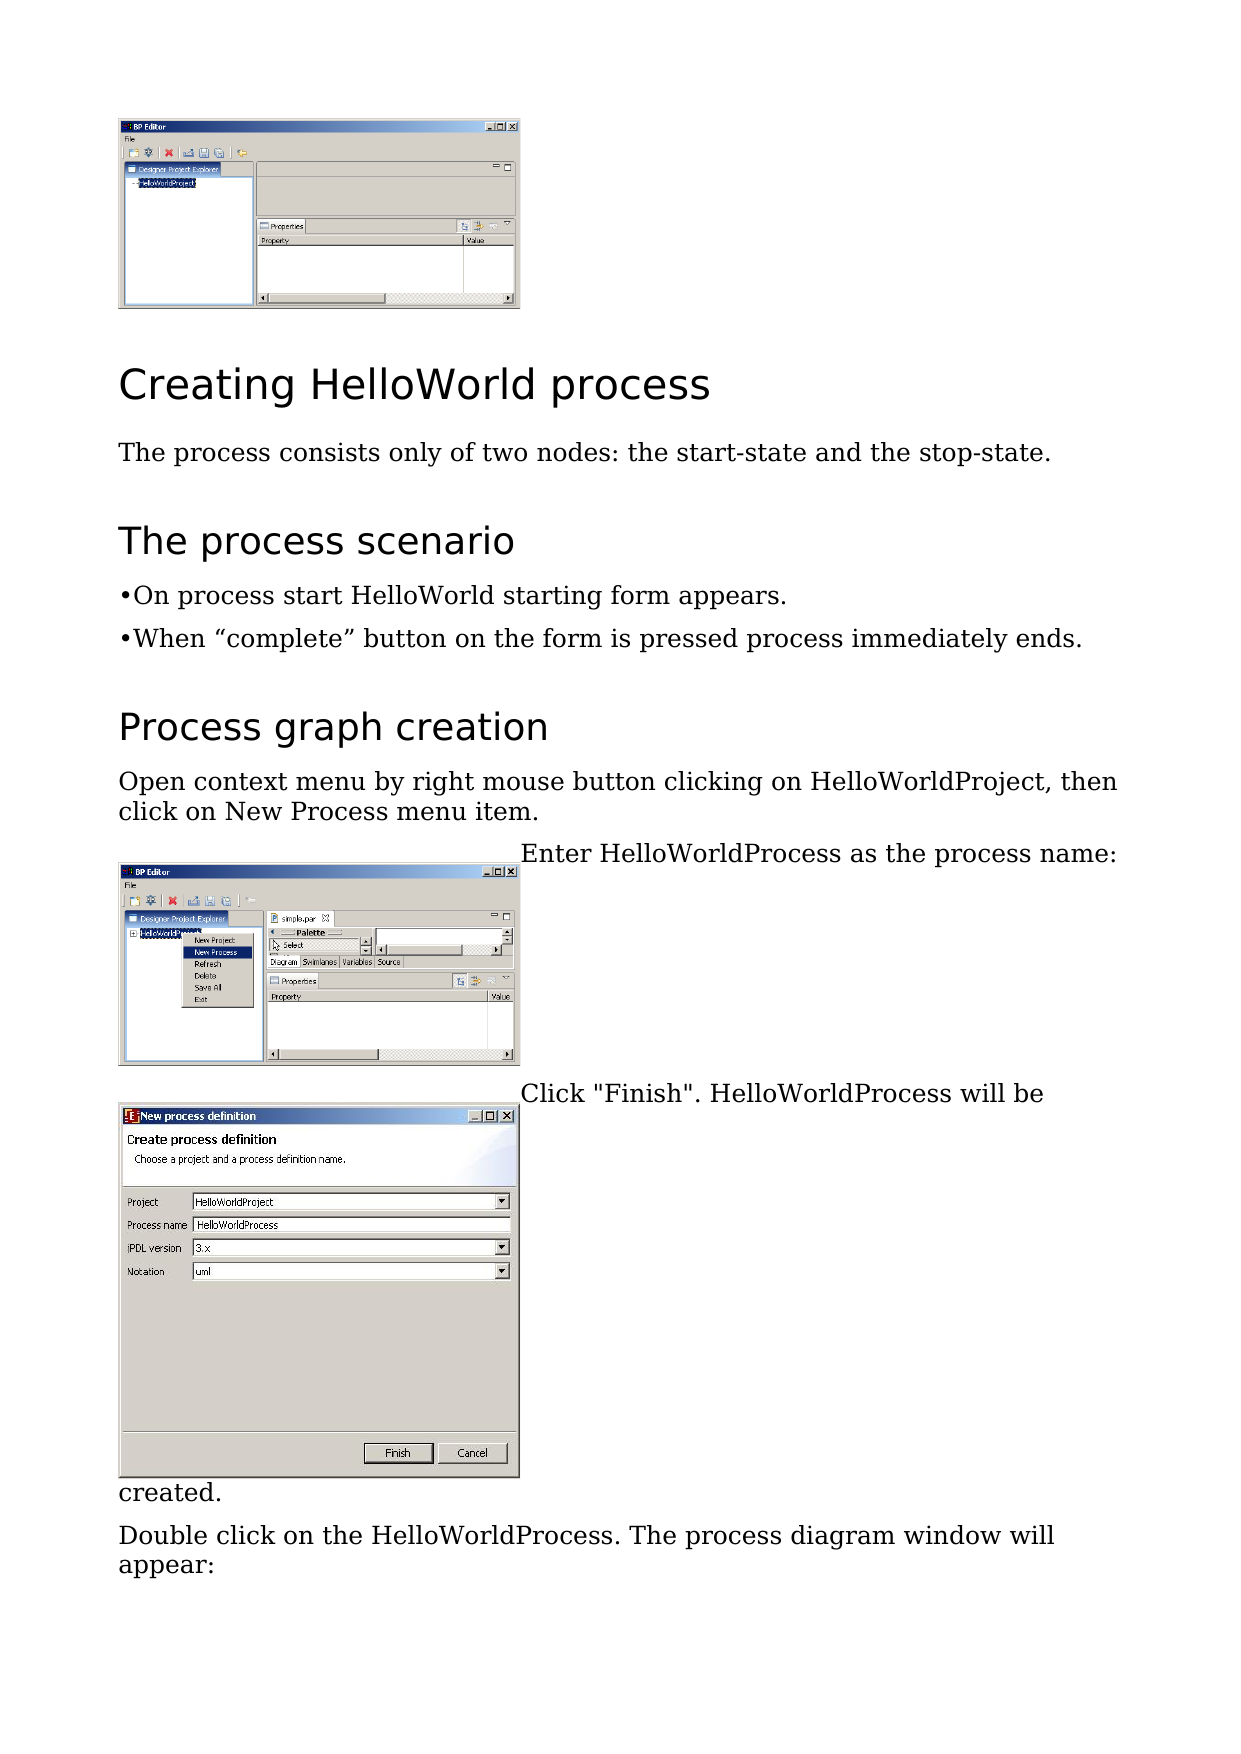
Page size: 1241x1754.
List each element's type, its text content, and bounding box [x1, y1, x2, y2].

subtitle Creating HelloWorld process [118, 361, 1122, 410]
text Double click on the HelloWorldProcess. The process diagram window will appear: [118, 1521, 1122, 1579]
subtitle Process graph creation [118, 706, 1122, 749]
text Open context menu by right mouse button clicking on HelloWorldProject, then click on New Process menu item. [118, 768, 1122, 826]
text The process consists only of two nodes: the start-state and the stop-state. [118, 438, 1122, 467]
list On process start HelloWorld starting form appears. [118, 582, 1122, 611]
list When “complete” button on the form is pressed process immediately ends. [118, 624, 1122, 653]
text Click "Finish". HelloWorldProcess will be created. [118, 1079, 1122, 1508]
subtitle The process scenario [118, 520, 1122, 563]
picture [118, 862, 521, 1066]
text Enter HelloWorldProcess as the process name: [118, 839, 1122, 1065]
picture [118, 118, 521, 309]
picture [118, 1102, 521, 1479]
